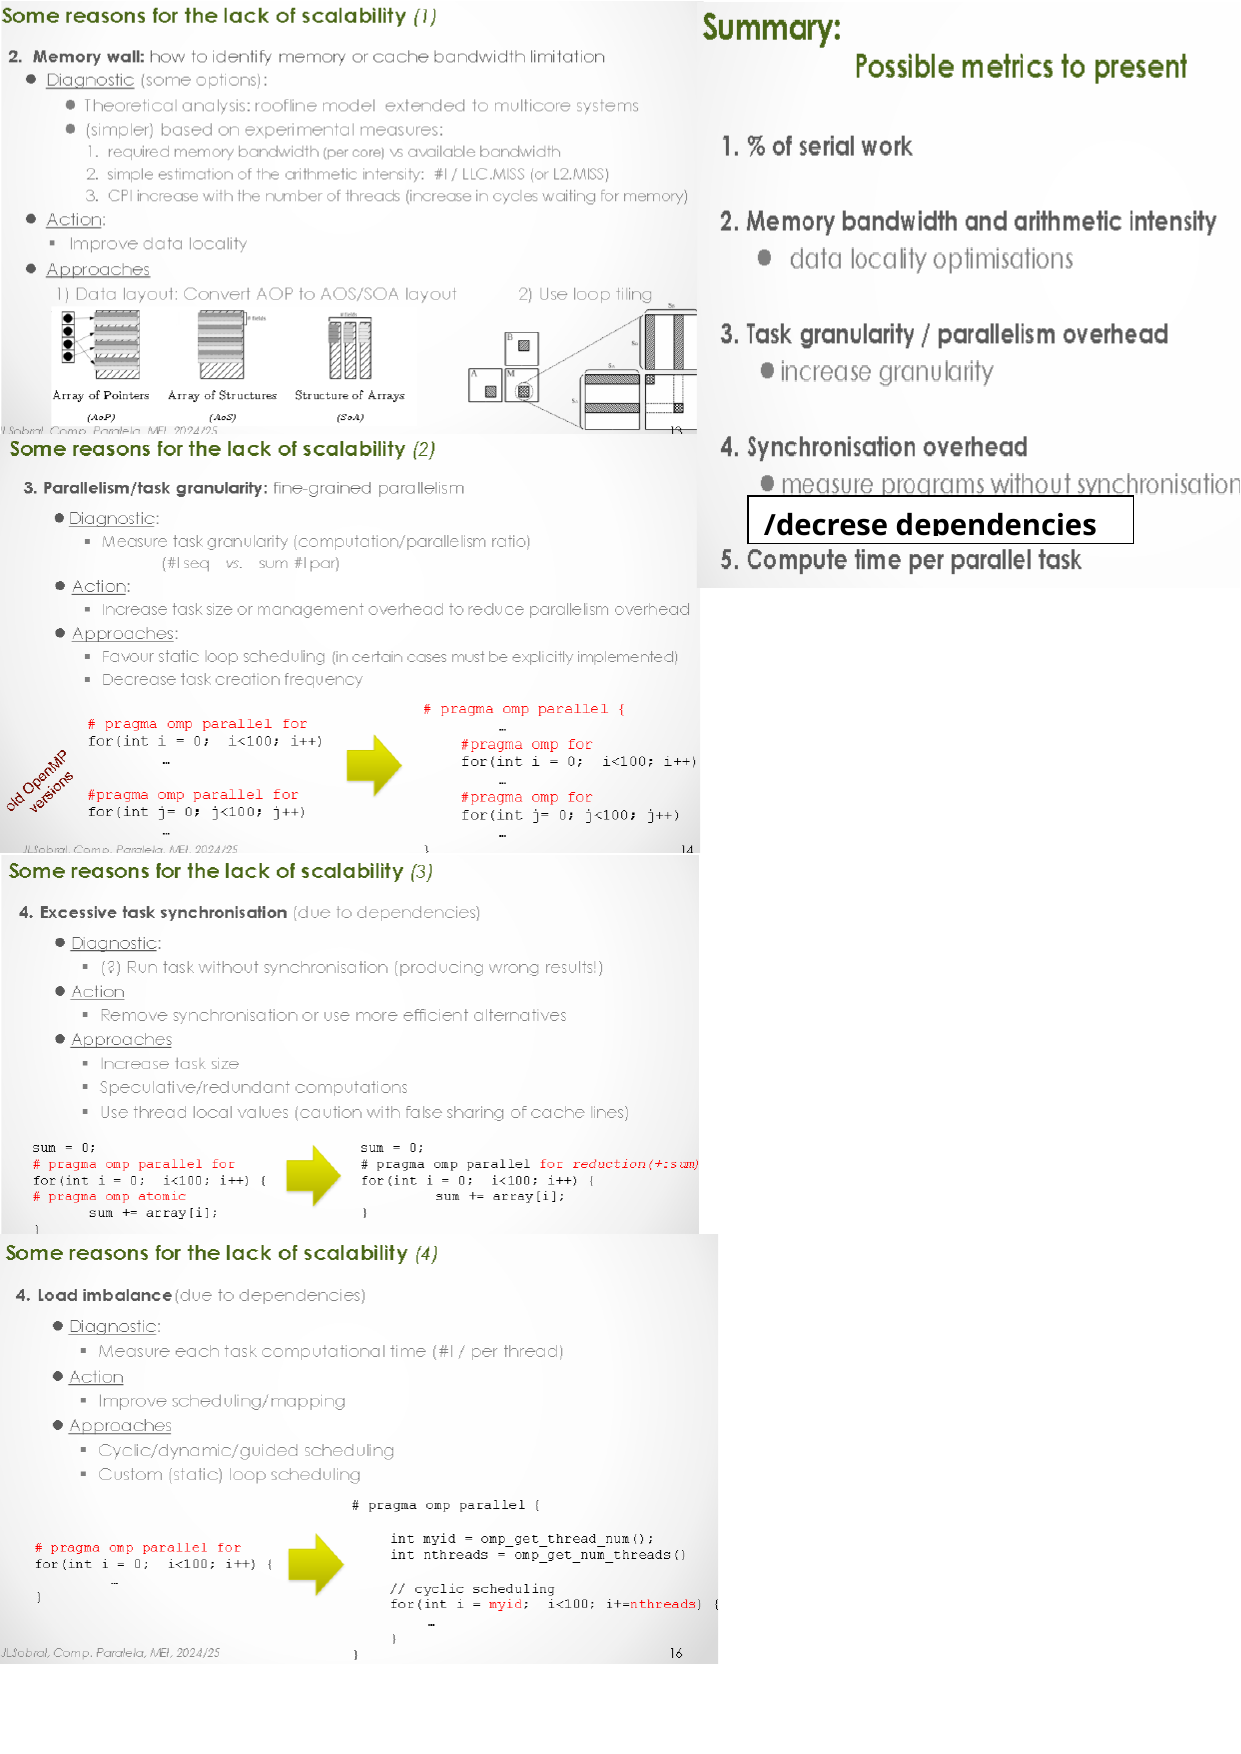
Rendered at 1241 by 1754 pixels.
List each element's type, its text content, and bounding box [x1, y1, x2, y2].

text /decrese dependencies [764, 504, 1118, 535]
